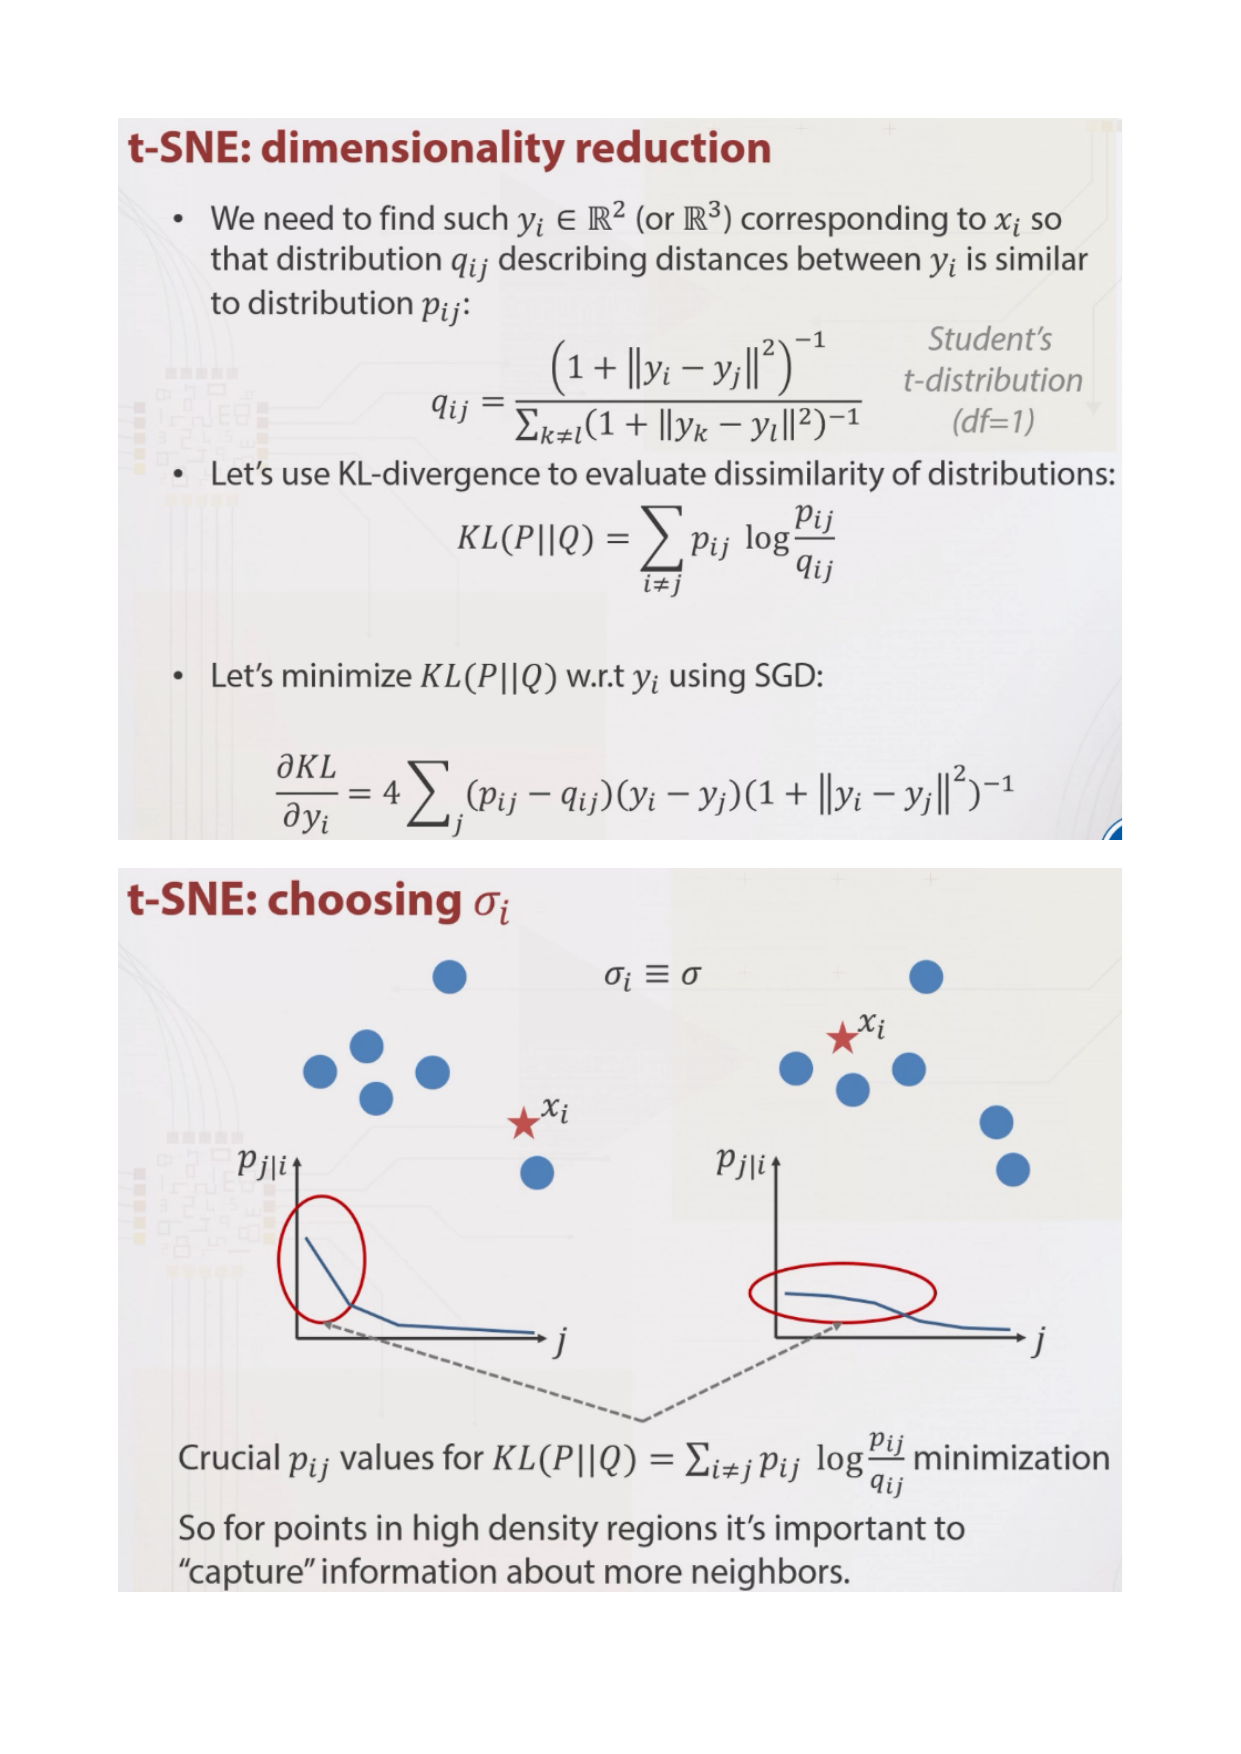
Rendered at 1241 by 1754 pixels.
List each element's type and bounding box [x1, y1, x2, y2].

picture [118, 868, 1123, 1592]
picture [118, 118, 1123, 840]
